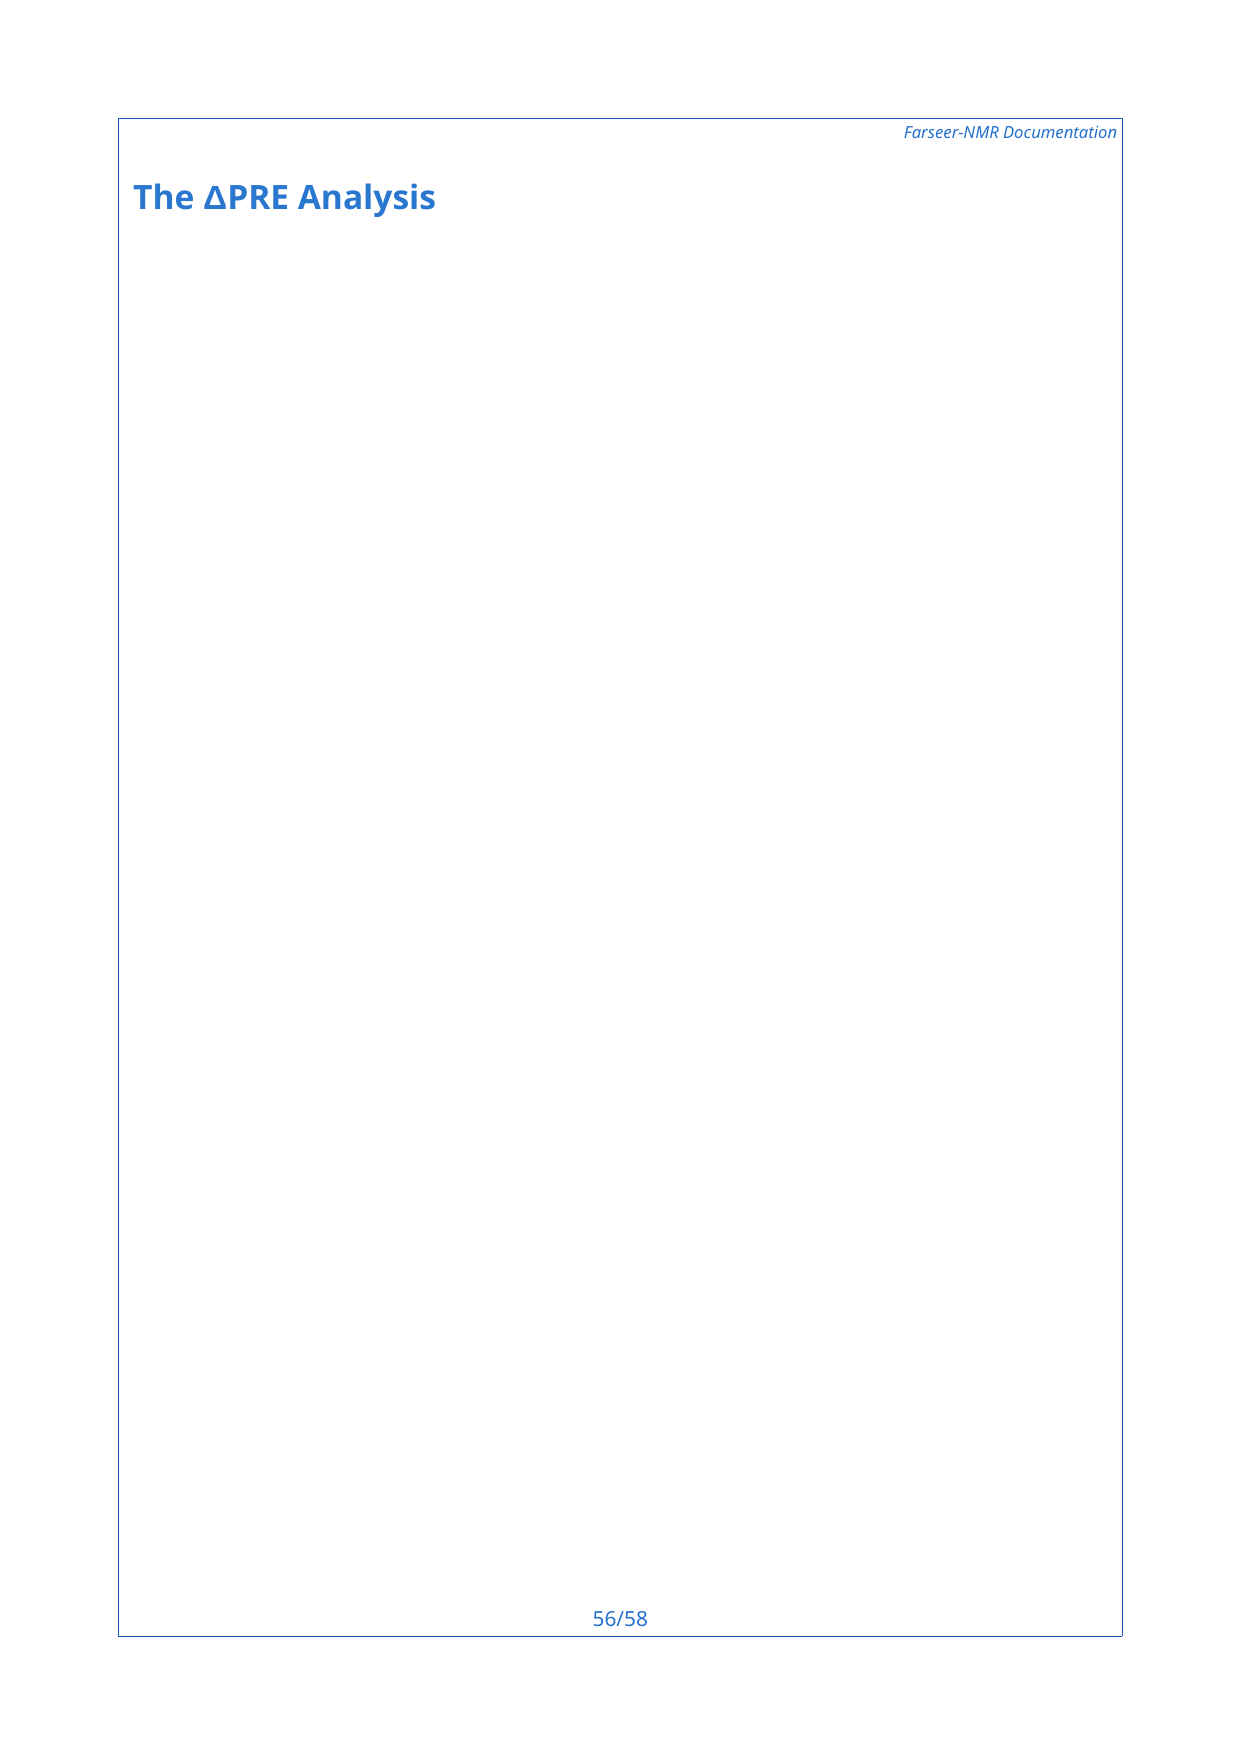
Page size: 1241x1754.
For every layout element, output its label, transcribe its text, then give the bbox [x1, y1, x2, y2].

subtitle The ΔPRE Analysis [133, 173, 1119, 219]
